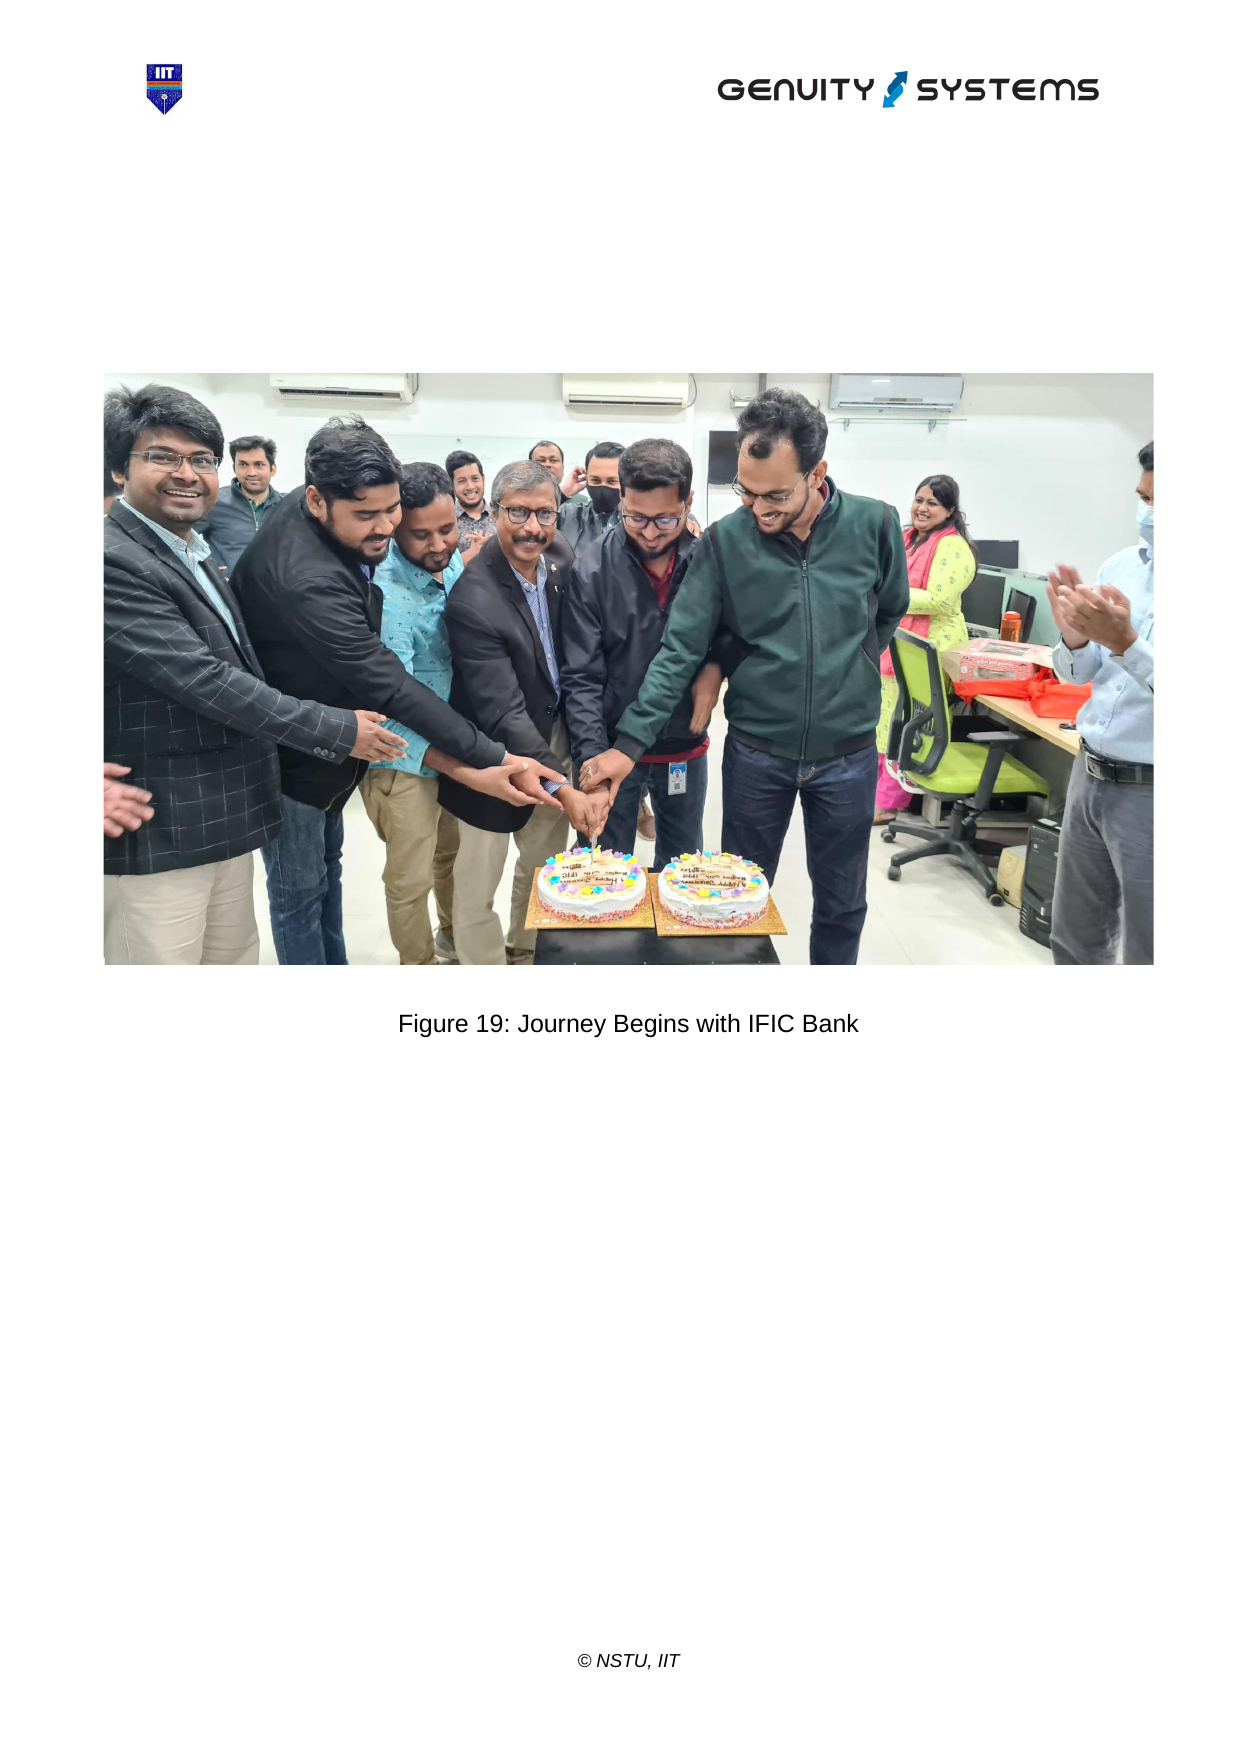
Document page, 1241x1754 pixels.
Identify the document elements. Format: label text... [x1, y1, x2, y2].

text Figure 19: Journey Begins with IFIC Bank [103, 1009, 1153, 1038]
picture [714, 70, 1101, 108]
picture [137, 62, 192, 117]
picture [103, 373, 1154, 965]
